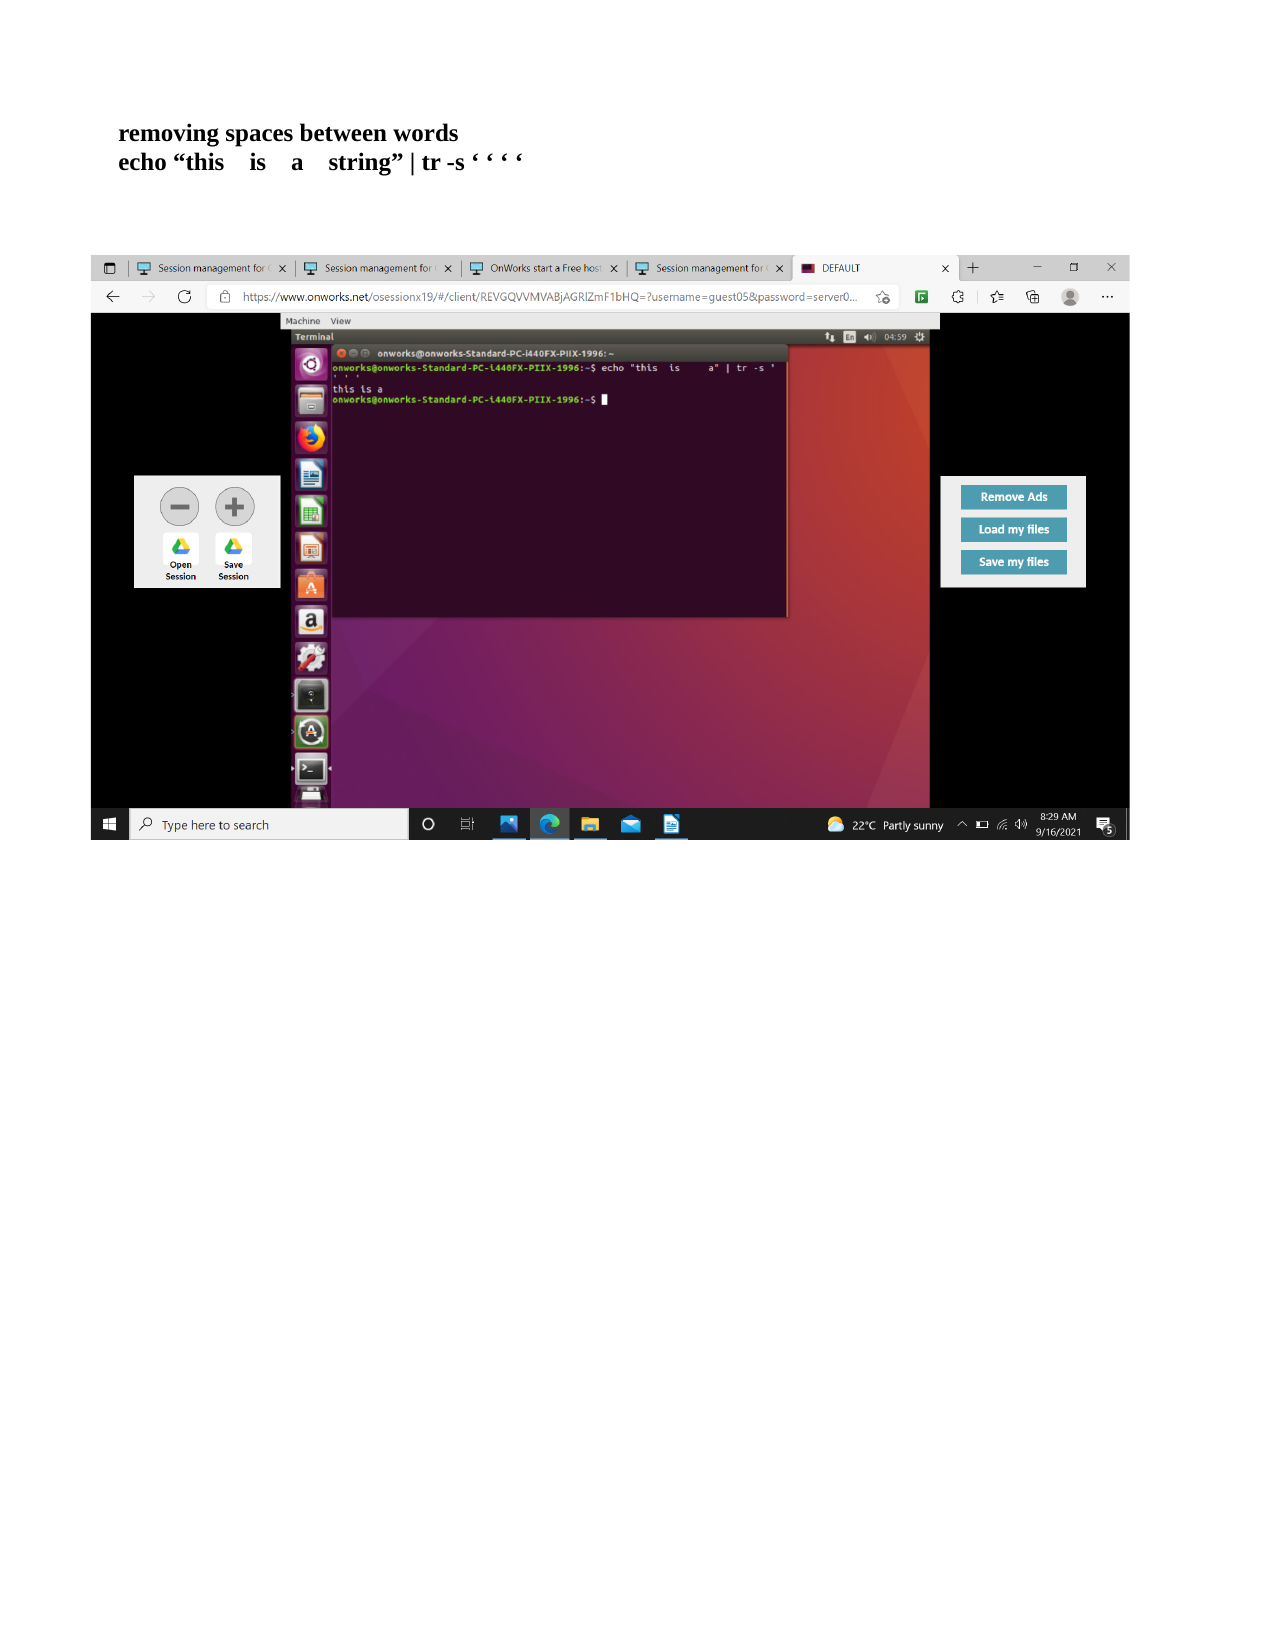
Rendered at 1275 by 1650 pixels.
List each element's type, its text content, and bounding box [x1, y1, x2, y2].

text removing spaces between words [118, 118, 1157, 147]
picture [90, 255, 1130, 840]
text echo “this is a string” | tr -s ‘ ‘ ‘ ‘ [118, 147, 1157, 176]
